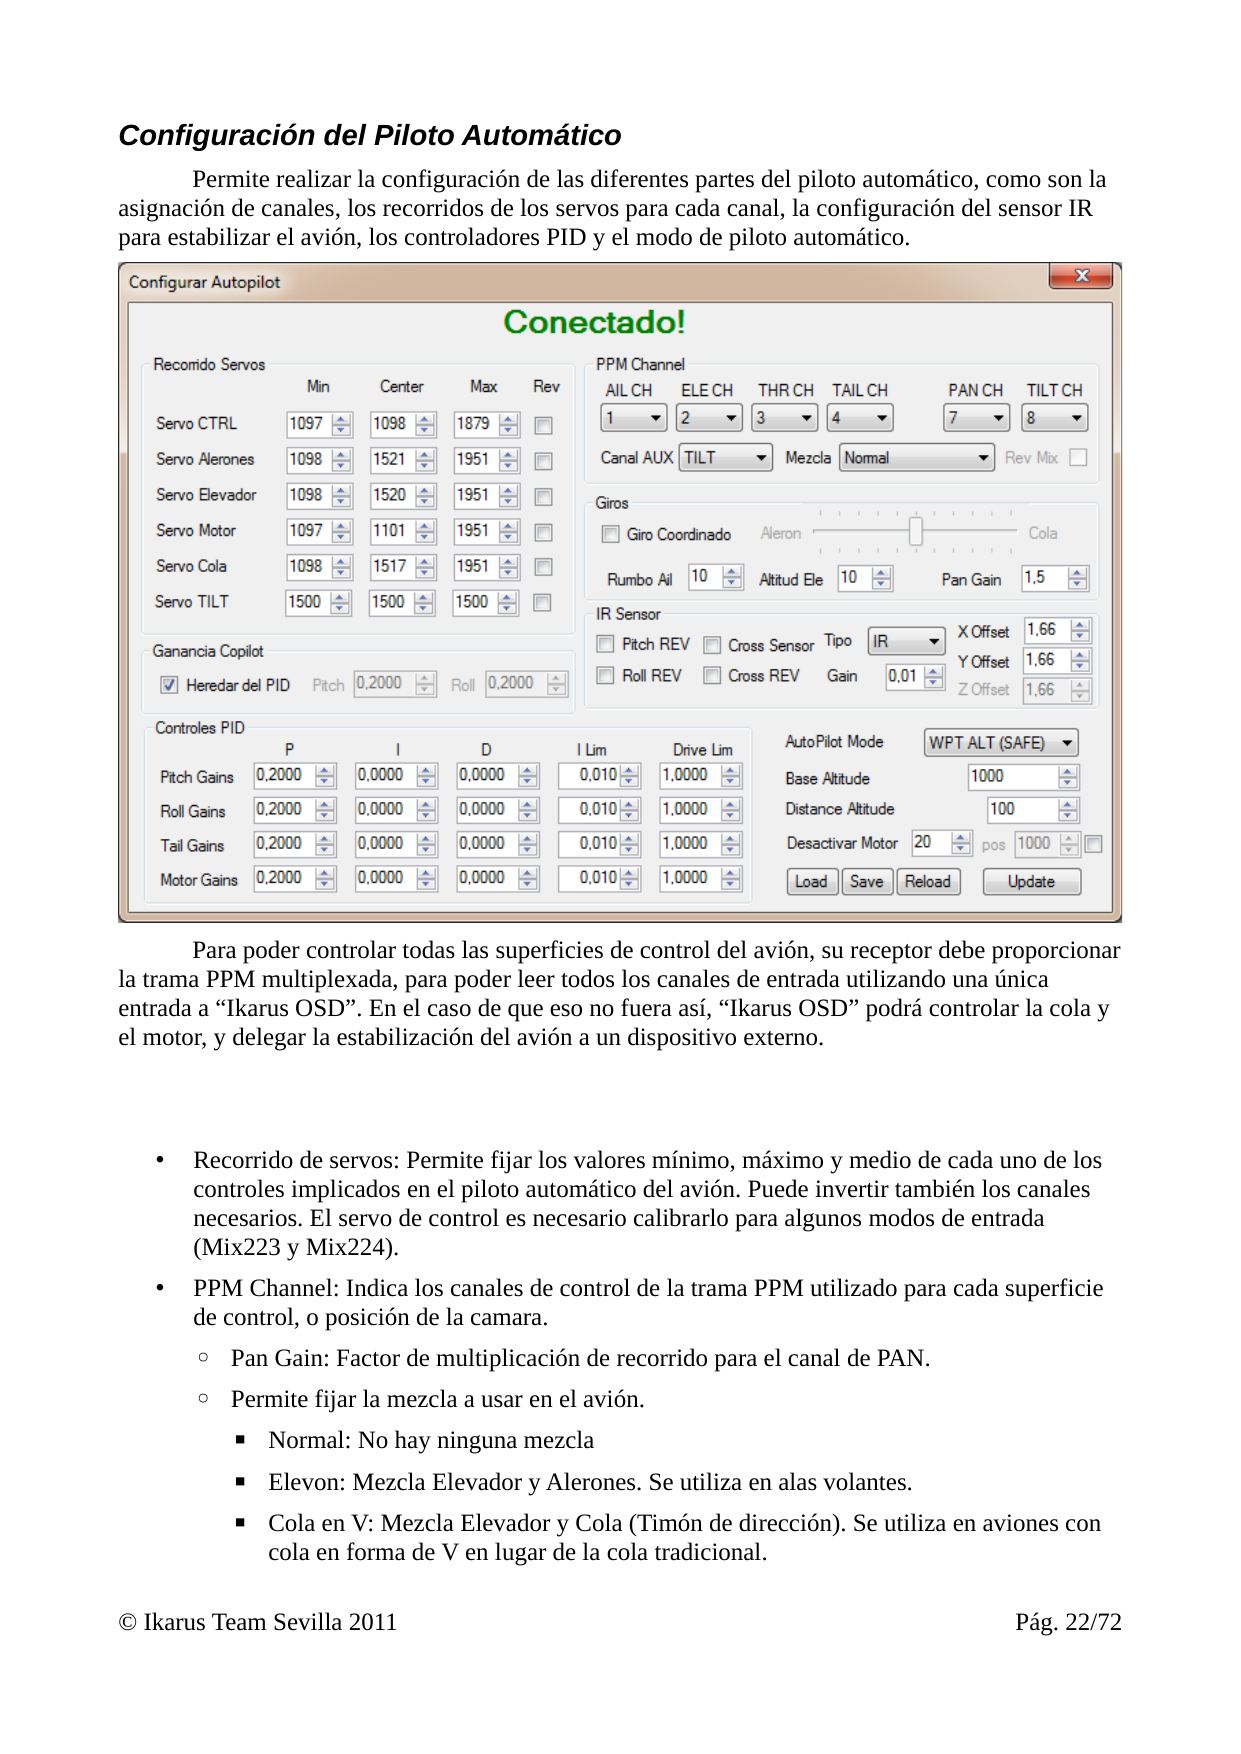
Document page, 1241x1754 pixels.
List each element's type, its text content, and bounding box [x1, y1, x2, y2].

list PPM Channel: Indica los canales de control de la trama PPM utilizado para cada superficie de control, o posición de la camara. [156, 1273, 1122, 1331]
list Permite fijar la mezcla a usar en el avión. [193, 1384, 1122, 1413]
picture [118, 262, 1123, 923]
list Cola en V: Mezcla Elevador y Cola (Timón de dirección). Se utiliza en aviones con cola en forma de V en lugar de la cola tradicional. [231, 1508, 1122, 1566]
text Para poder controlar todas las superficies de control del avión, su receptor debe proporcionar la trama PPM multiplexada, para poder leer todos los canales de entrada utilizando una única entrada a “Ikarus OSD”. En el caso de que eso no fuera así, “Ikarus OSD” podrá controlar la cola y el motor, y delegar la estabilización del avión a un dispositivo externo. [118, 936, 1122, 1051]
list Recorrido de servos: Permite fijar los valores mínimo, máximo y medio de cada uno de los controles implicados en el piloto automático del avión. Puede invertir también los canales necesarios. El servo de control es necesario calibrarlo para algunos modos de entrada (Mix223 y Mix224). [156, 1146, 1122, 1261]
list Elevon: Mezcla Elevador y Alerones. Se utiliza en alas volantes. [231, 1467, 1122, 1496]
subtitle Configuración del Piloto Automático [118, 118, 1122, 152]
list Pan Gain: Factor de multiplicación de recorrido para el canal de PAN. [193, 1343, 1122, 1372]
text Permite realizar la configuración de las diferentes partes del piloto automático, como son la asignación de canales, los recorridos de los servos para cada canal, la configuración del sensor IR para estabilizar el avión, los controladores PID y el modo de piloto automático. [118, 164, 1122, 250]
list Normal: No hay ninguna mezcla [231, 1426, 1122, 1454]
